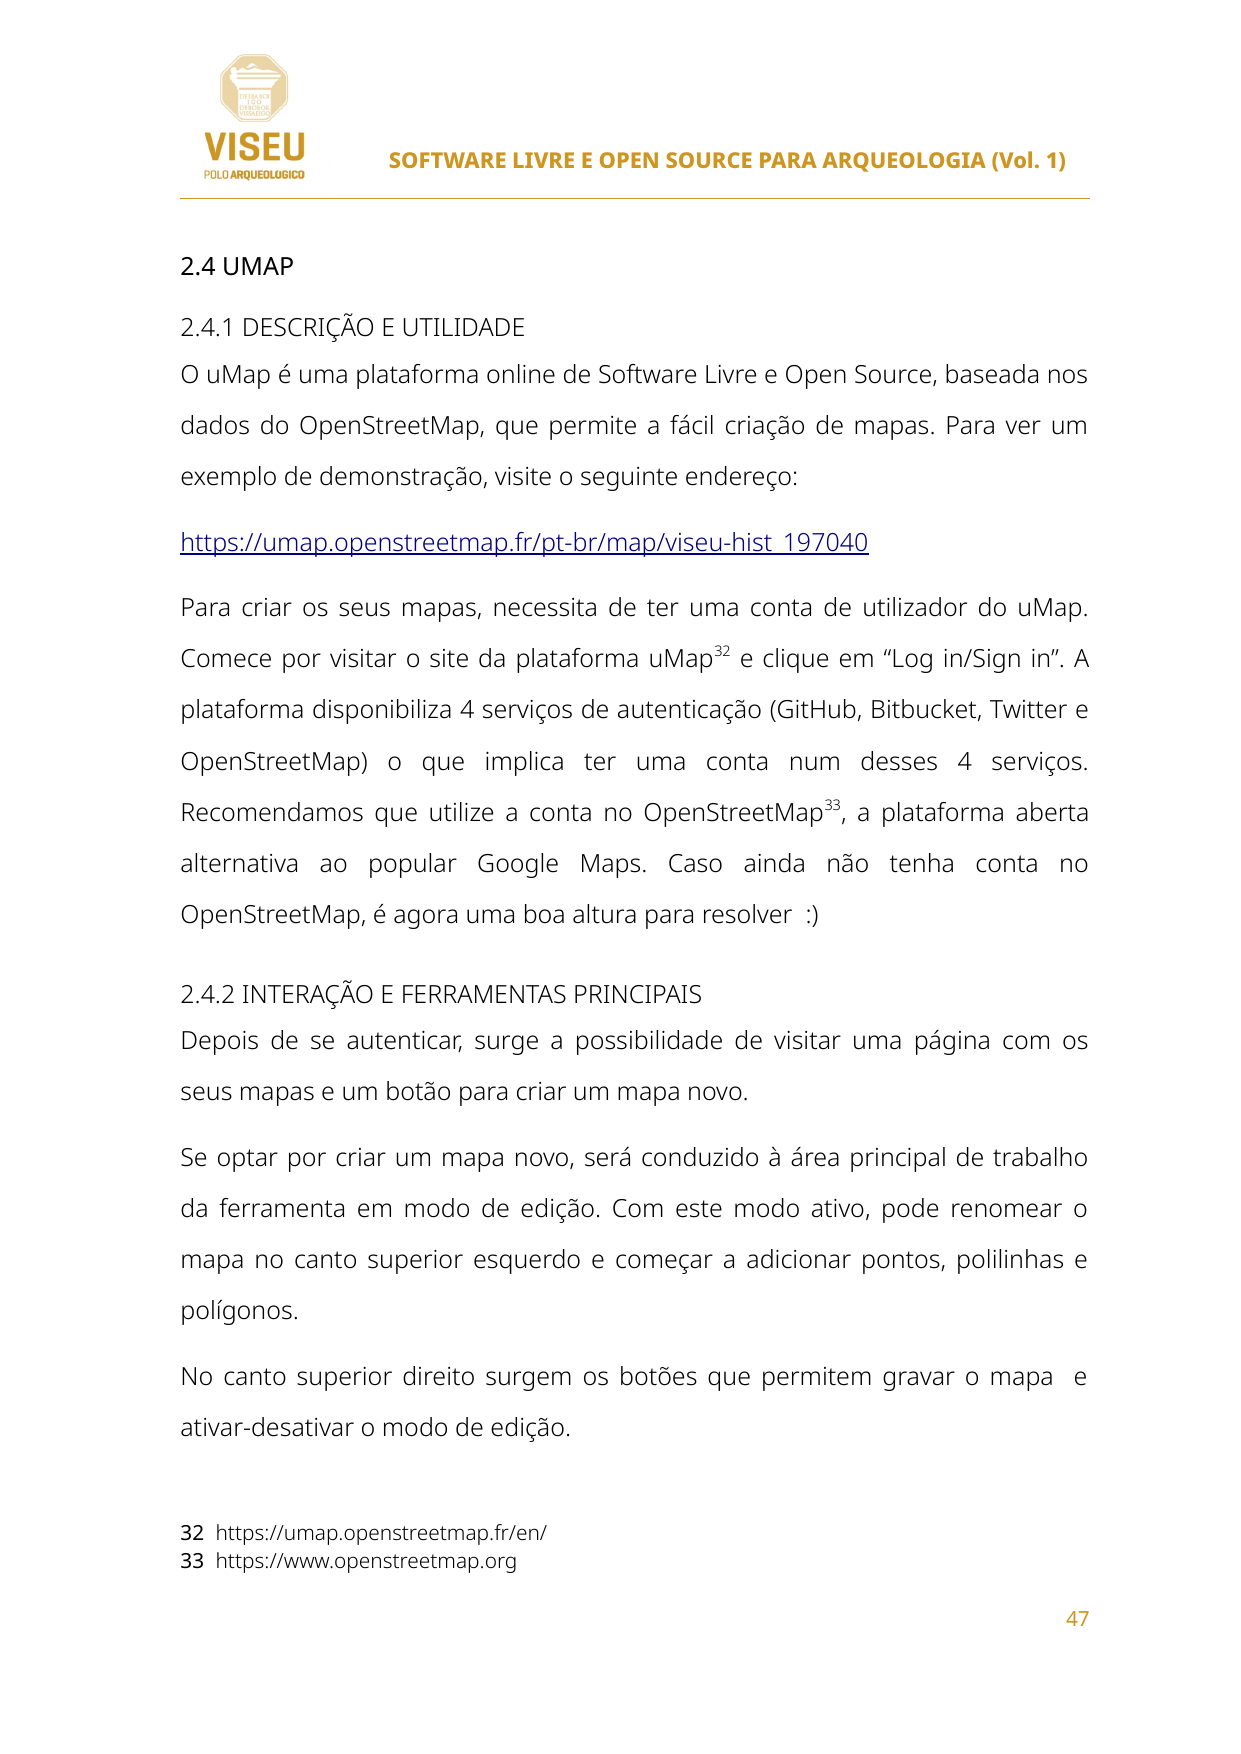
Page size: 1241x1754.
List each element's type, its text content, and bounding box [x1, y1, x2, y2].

subtitle 2.4.2 Interação e ferramentas principais [180, 976, 1090, 1011]
text Depois de se autenticar, surge a possibilidade de visitar uma página com os seus mapas e um botão para criar um mapa novo. [180, 1023, 1090, 1108]
text https://umap.openstreetmap.fr/en/ [180, 1518, 1090, 1547]
subtitle 2.4 uMap [180, 249, 1090, 283]
text https://umap.openstreetmap.fr/pt-br/map/viseu-hist_197040 [180, 524, 1090, 558]
text https://www.openstreetmap.org [180, 1547, 1090, 1575]
text Se optar por criar um mapa novo, será conduzido à área principal de trabalho da ferramenta em modo de edição. Com este modo ativo, pode renomear o mapa no canto superior esquerdo e começar a adicionar pontos, polilinhas e polígonos. [180, 1140, 1090, 1327]
text Para criar os seus mapas, necessita de ter uma conta de utilizador do uMap. Comece por visitar o site da plataforma uMap e clique em “Log in/Sign in”. A plataforma disponibiliza 4 serviços de autenticação (GitHub, Bitbucket, Twitter e OpenStreetMap) o que implica ter uma conta num desses 4 serviços. Recomendamos que utilize a conta no OpenStreetMap, a plataforma aberta alternativa ao popular Google Maps. Caso ainda não tenha conta no OpenStreetMap, é agora uma boa altura para resolver :) [180, 590, 1090, 930]
text O uMap é uma plataforma online de Software Livre e Open Source, baseada nos dados do OpenStreetMap, que permite a fácil criação de mapas. Para ver um exemplo de demonstração, visite o seguinte endereço: [180, 357, 1090, 493]
text No canto superior direito surgem os botões que permitem gravar o mapa e ativar-desativar o modo de edição. [180, 1358, 1090, 1443]
subtitle 2.4.1 Descrição e Utilidade [180, 310, 1090, 344]
